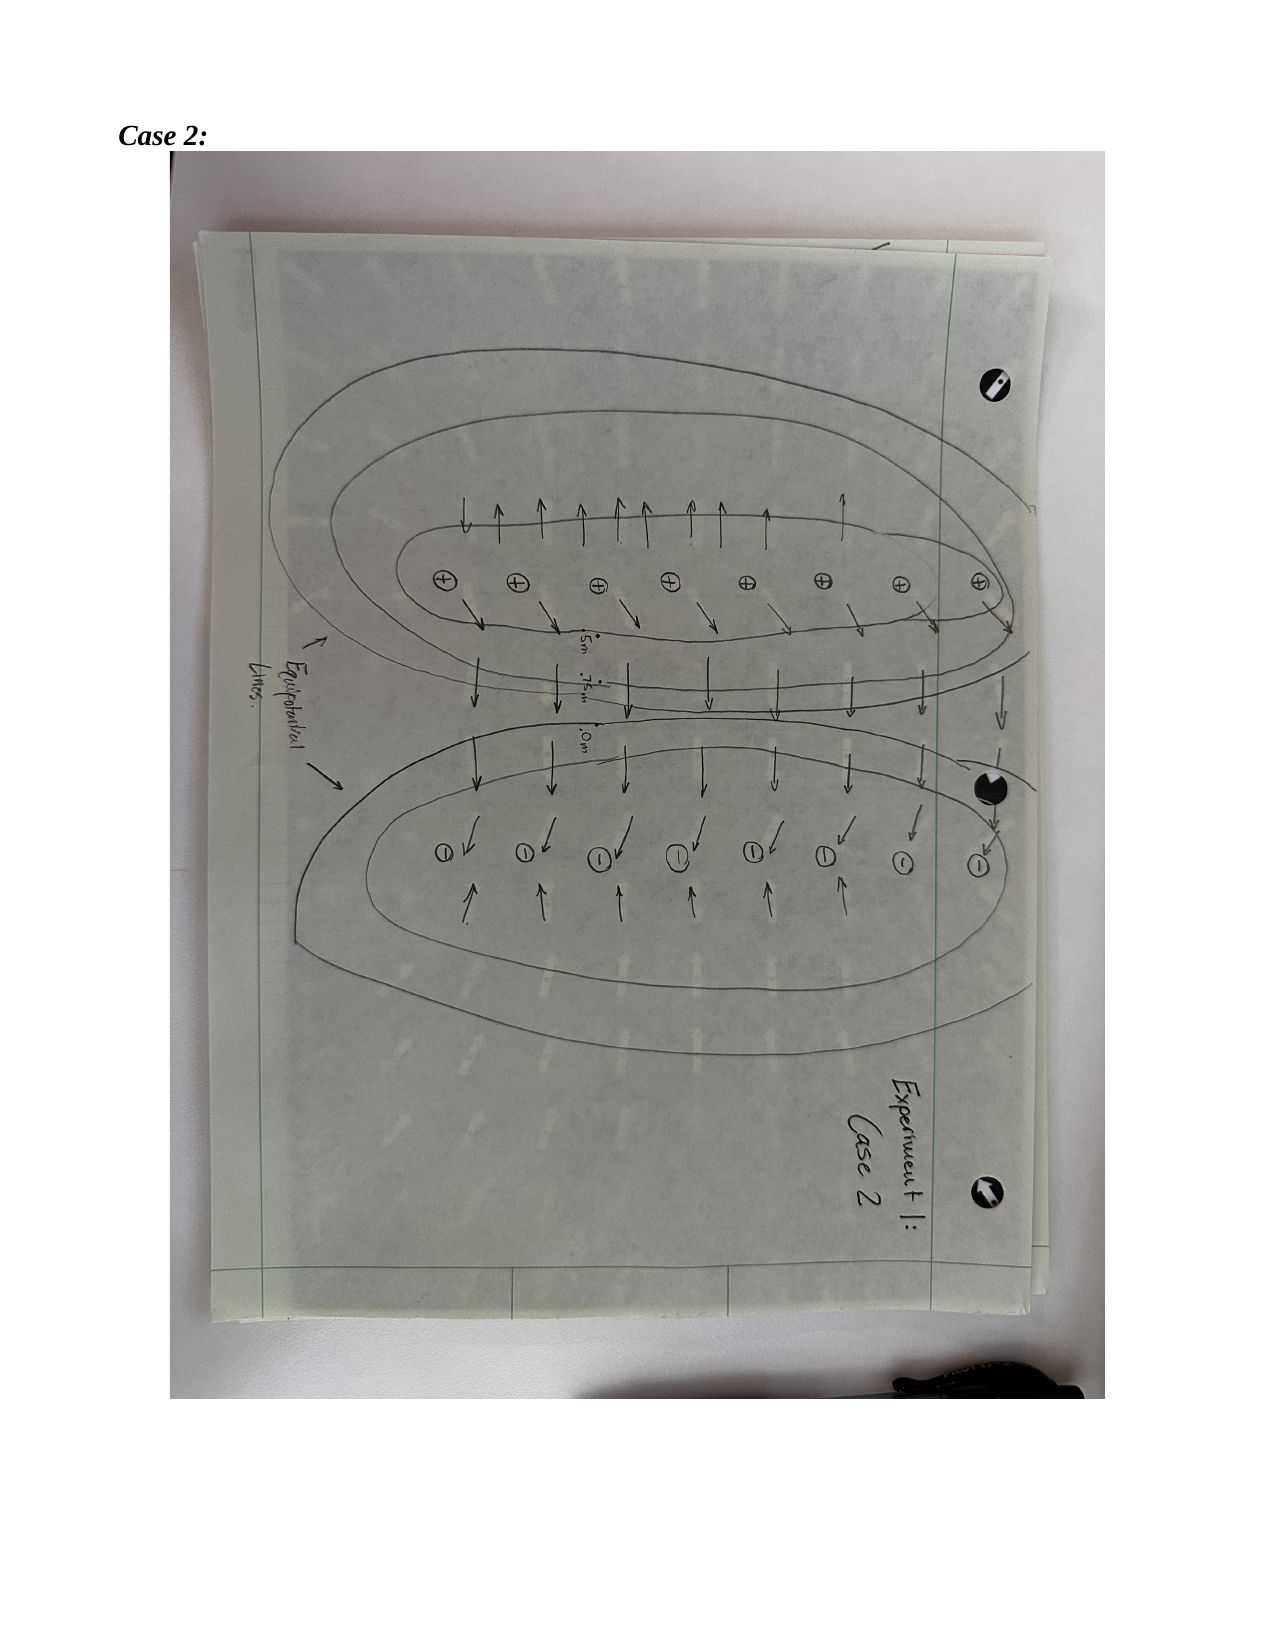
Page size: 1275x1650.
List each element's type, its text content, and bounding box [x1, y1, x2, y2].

text Case 2: [118, 118, 1157, 152]
picture [169, 151, 1105, 1399]
